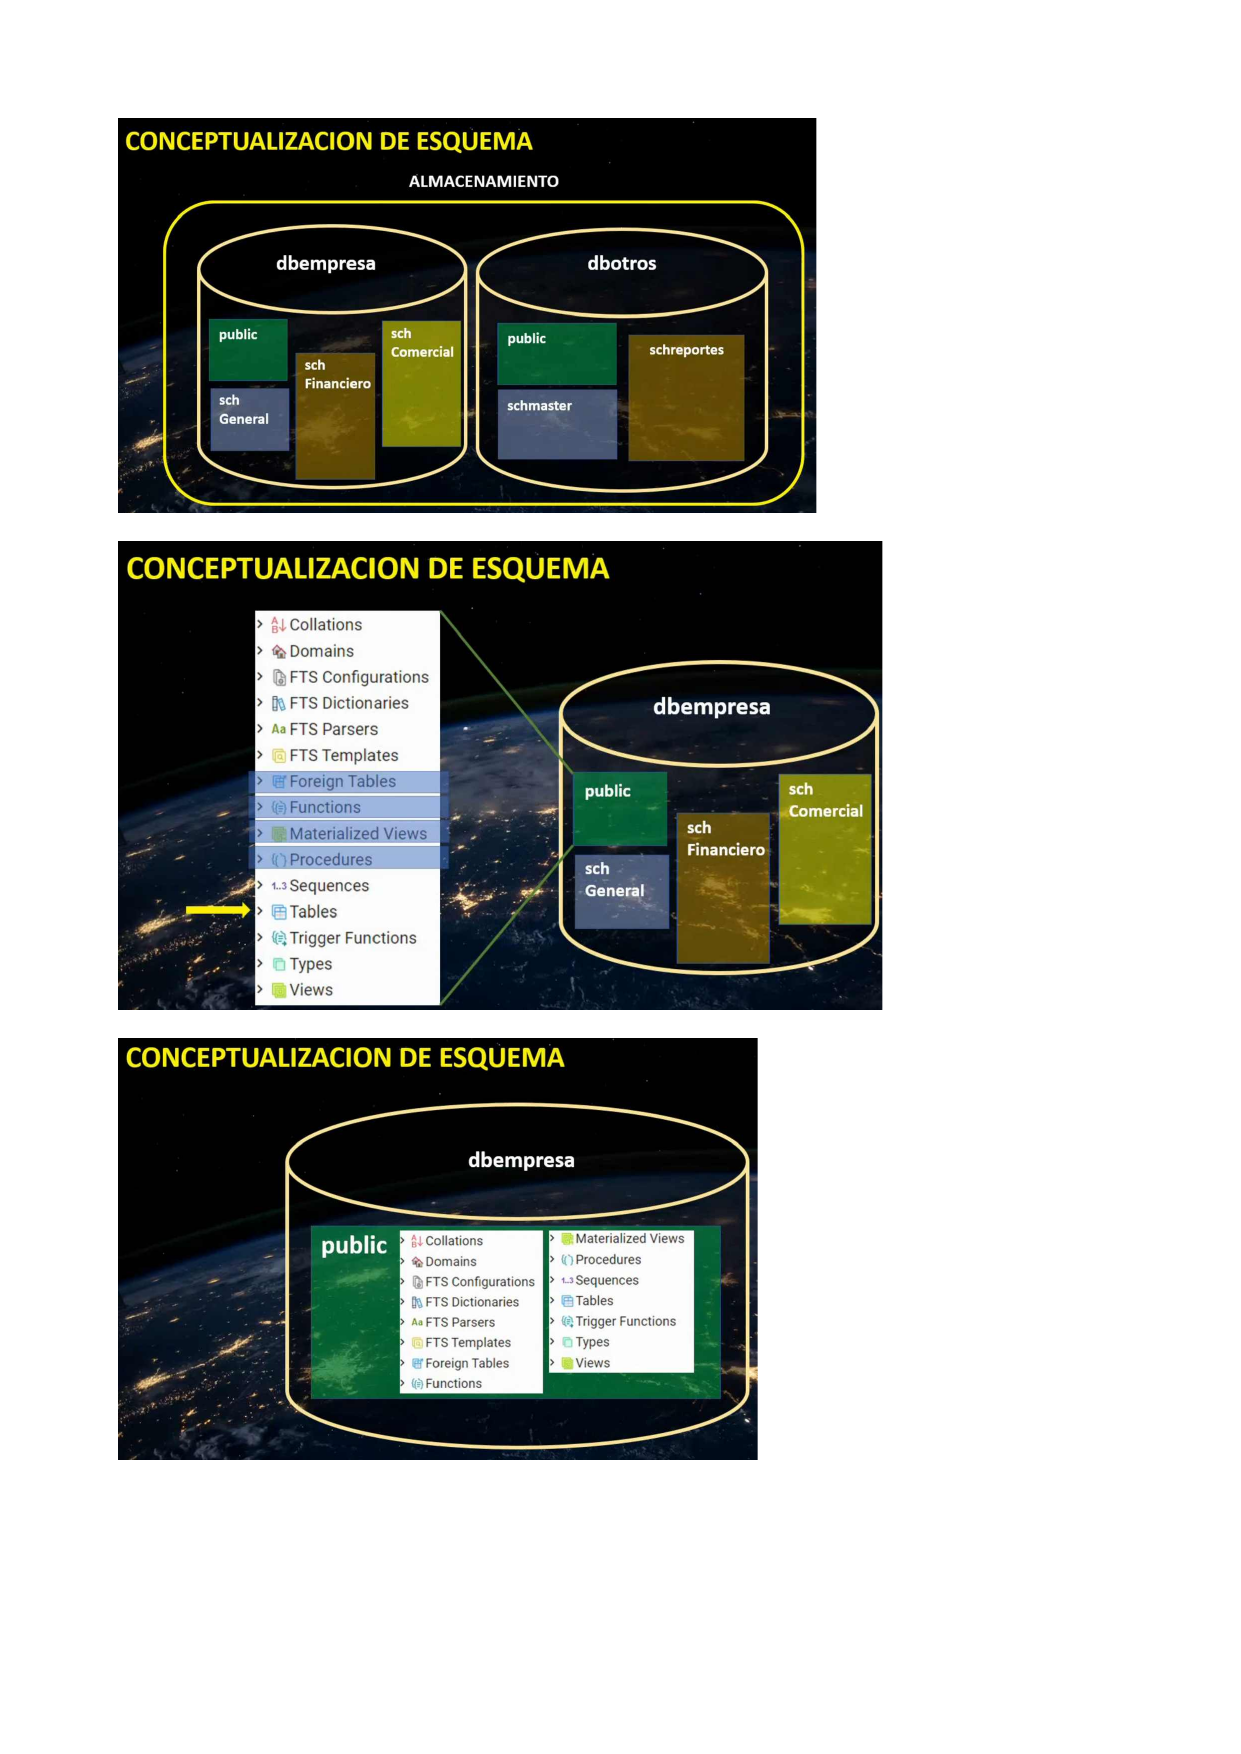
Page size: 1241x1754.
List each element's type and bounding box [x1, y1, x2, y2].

picture [118, 541, 883, 1010]
picture [118, 1038, 758, 1460]
picture [118, 118, 817, 513]
